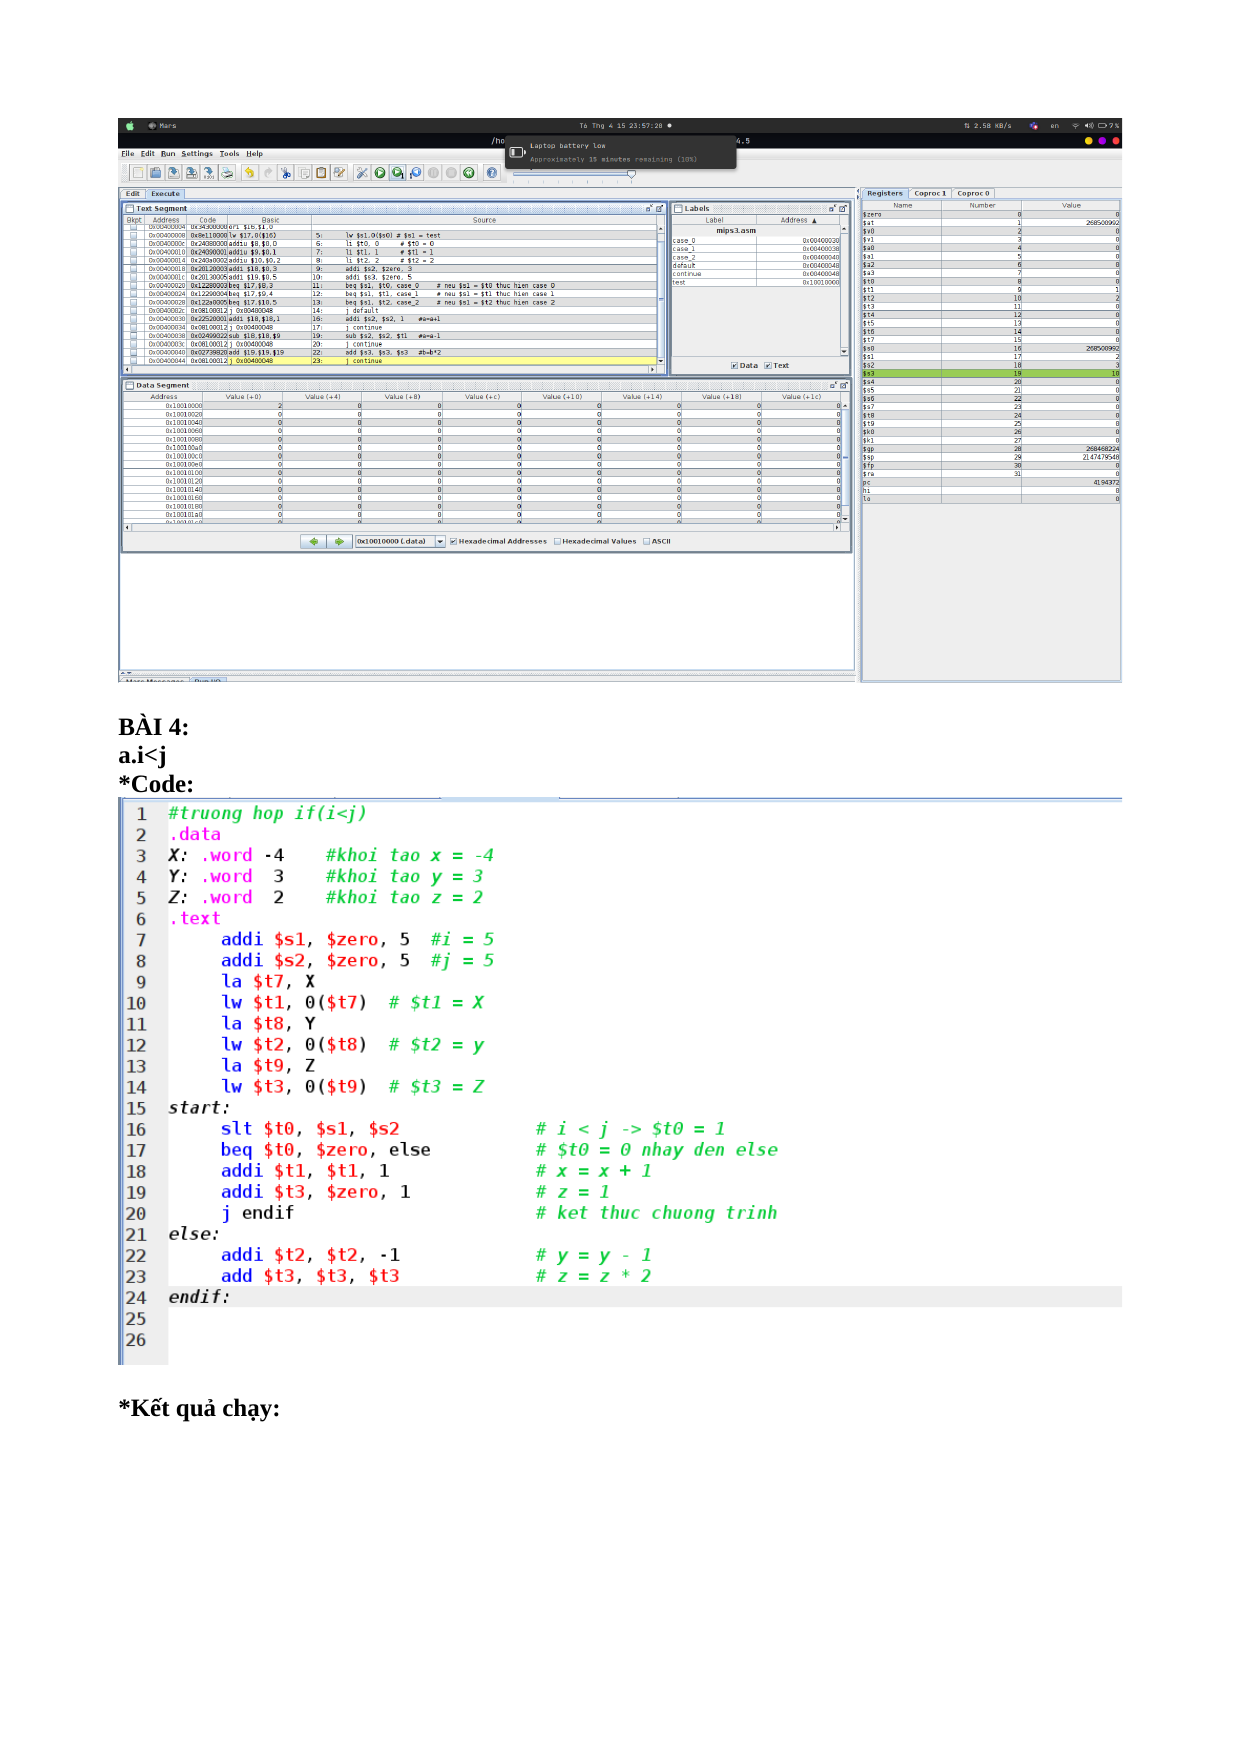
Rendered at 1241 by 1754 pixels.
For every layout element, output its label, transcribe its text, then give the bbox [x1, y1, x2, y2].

picture [118, 118, 1123, 683]
picture [118, 797, 1123, 1365]
text BÀI 4: [118, 712, 1122, 740]
text a.i<j [118, 740, 1122, 769]
text *Code: [118, 769, 1122, 797]
text *Kết quả chạy: [118, 1393, 1122, 1422]
